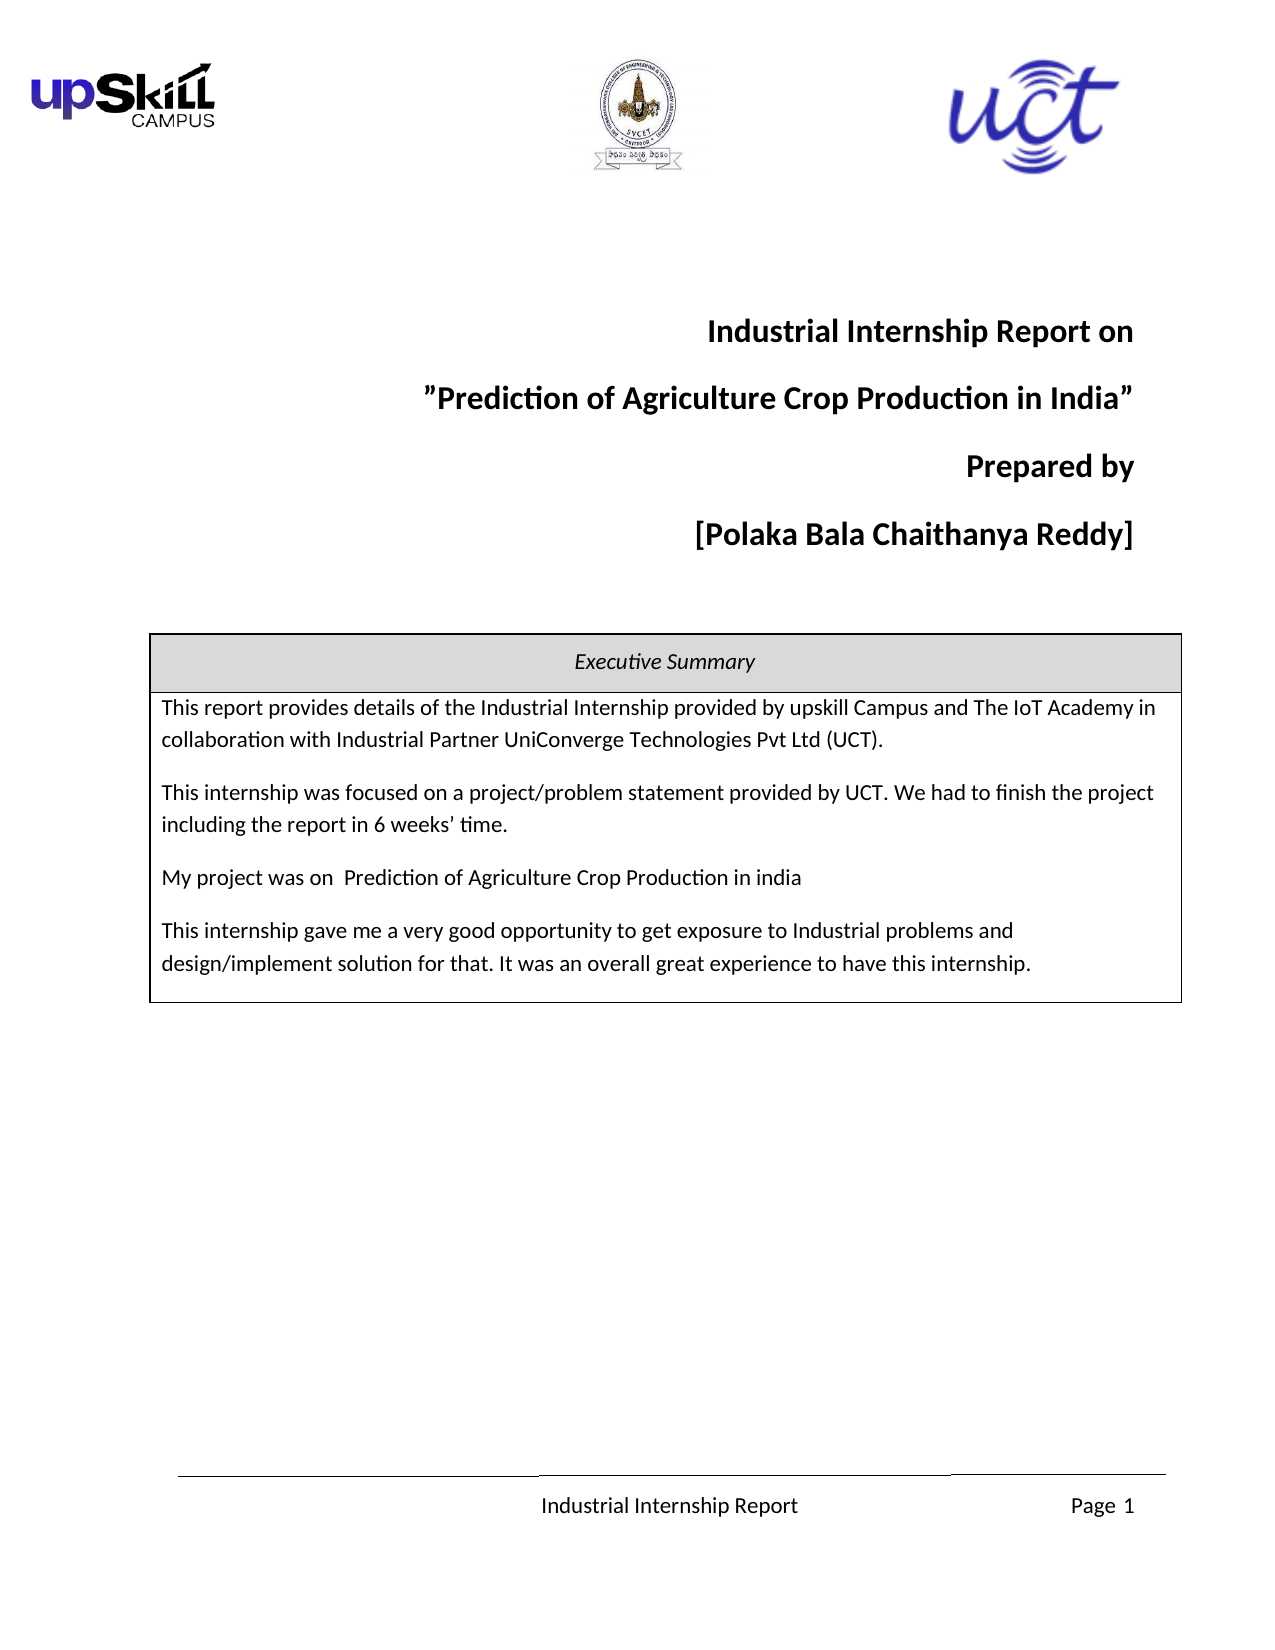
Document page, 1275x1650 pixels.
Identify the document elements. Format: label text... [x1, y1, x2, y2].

text Industrial Internship Report on [150, 310, 1134, 350]
text ”Prediction of Agriculture Crop Production in India” [150, 377, 1134, 418]
table_cell This report provides details of the Industrial Internship provided by upskill Campus and The IoT Academy in collaboration with Industrial Partner UniConverge Technologies Pvt Ltd (UCT). This internship was focused on a project/problem statement provided by UCT. We had to finish the project including the report in 6 weeks’ time. My project was on Prediction of Agriculture Crop Production in india This internship gave me a very good opportunity to get exposure to Industrial problems and design/implement solution for that. It was an overall great experience to have this internship. [151, 693, 1181, 1001]
text Prepared by [150, 445, 1134, 486]
table_header Executive Summary [151, 635, 1181, 692]
text [Polaka Bala Chaithanya Reddy] [150, 512, 1134, 553]
